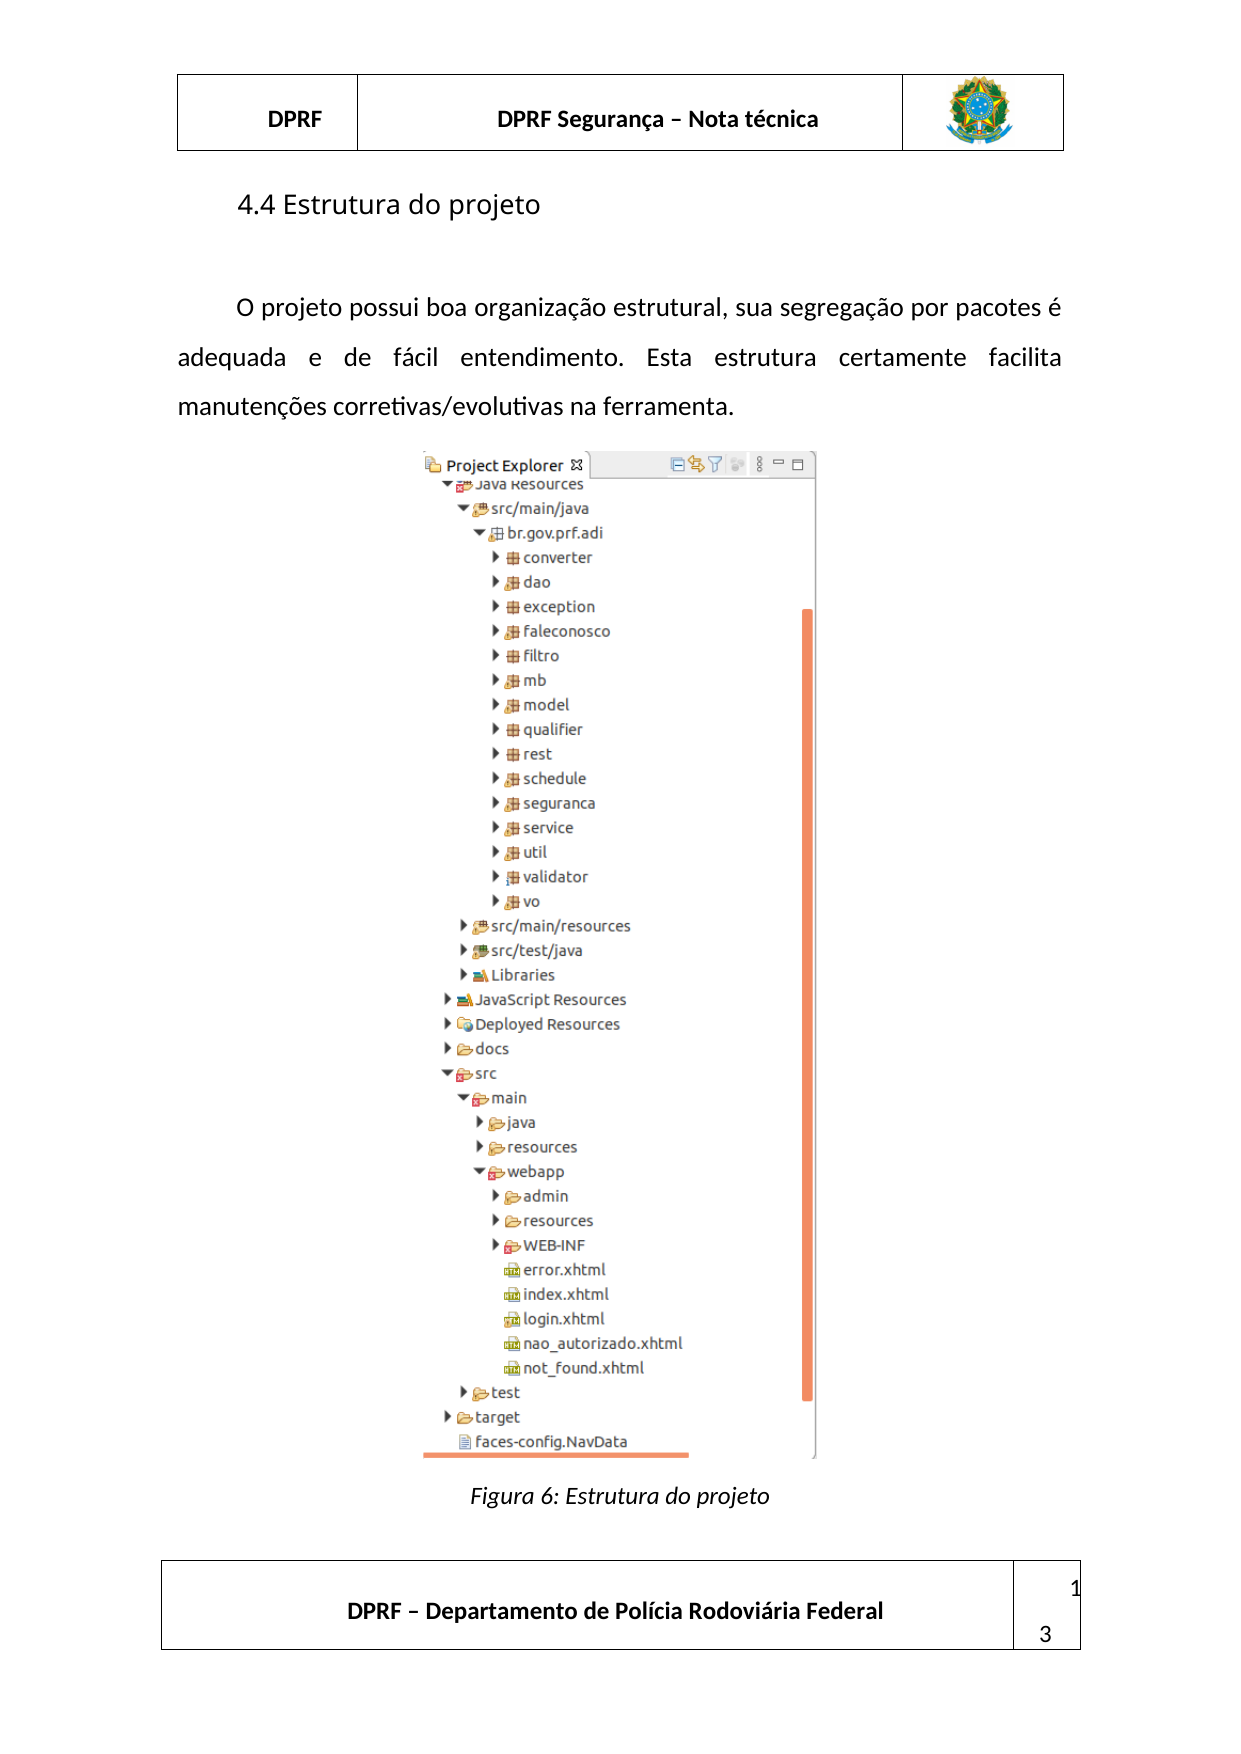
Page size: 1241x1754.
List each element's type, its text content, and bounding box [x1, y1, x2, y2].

picture [944, 75, 1020, 149]
picture [423, 451, 817, 1459]
text O projeto possui boa organização estrutural, sua segregação por pacotes é adequada e de fácil entendimento. Esta estrutura certamente facilita manutenções corretivas/evolutivas na ferramenta. [177, 291, 1063, 340]
text Figura 6: Estrutura do projeto [423, 1459, 817, 1511]
subtitle 4.4 Estrutura do projeto [177, 186, 237, 223]
text O projeto possui boa organização estrutural, sua segregação por pacotes é adequada e de fácil entendimento. Esta estrutura certamente facilita manutenções corretivas/evolutivas na ferramenta. [177, 373, 1063, 423]
subtitle 4.4 Estrutura do projeto [541, 186, 1063, 223]
